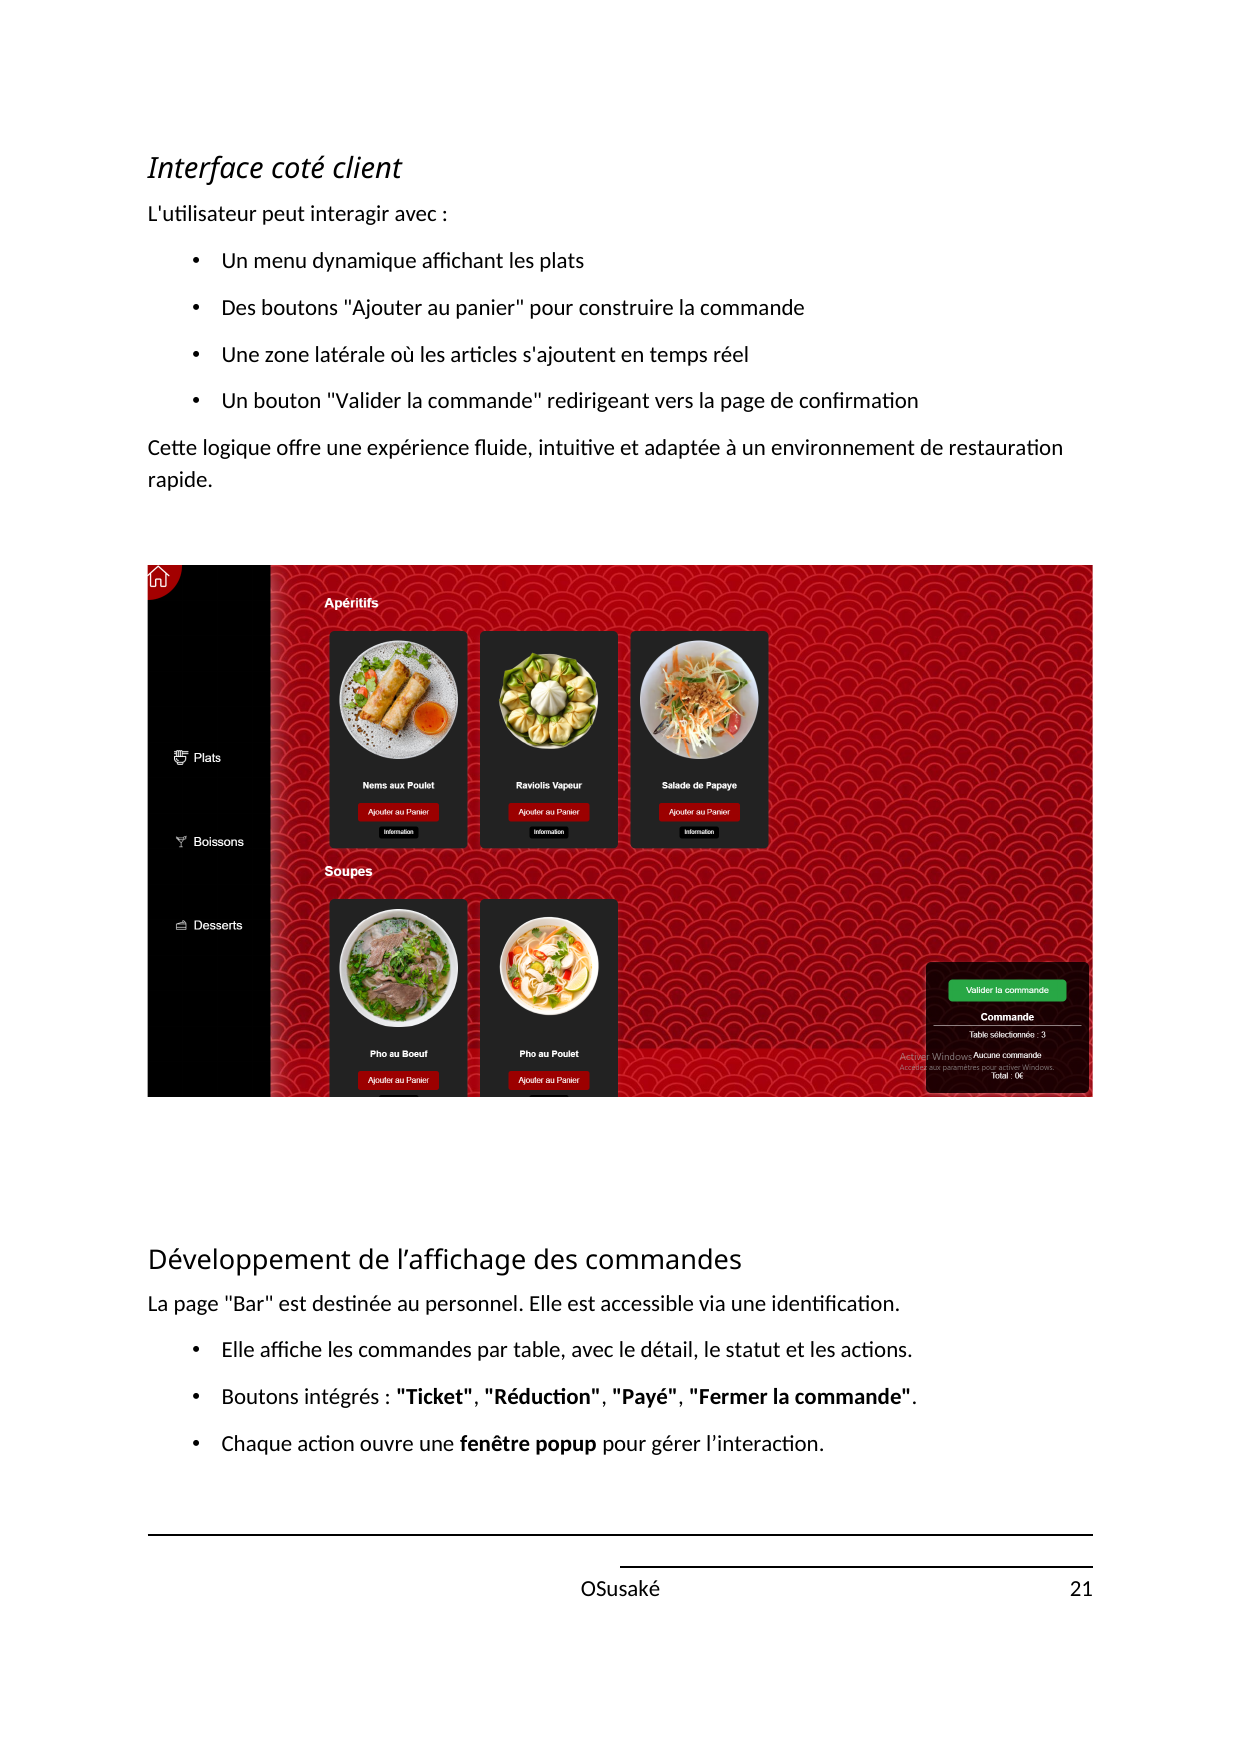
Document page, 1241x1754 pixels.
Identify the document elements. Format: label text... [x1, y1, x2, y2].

list Un bouton "Valider la commande" redirigeant vers la page de confirmation [192, 387, 1093, 414]
list Des boutons "Ajouter au panier" pour construire la commande [192, 293, 1093, 321]
list Chaque action ouvre une fenêtre popup pour gérer l’interaction. [192, 1429, 1093, 1457]
text Cette logique offre une expérience fluide, intuitive et adaptée à un environnement de restauration rapide. [148, 433, 1093, 493]
list Une zone latérale où les articles s'ajoutent en temps réel [192, 340, 1093, 368]
picture [147, 565, 1093, 1097]
subtitle Développement de l’affichage des commandes [148, 1240, 1093, 1277]
text La page "Bar" est destinée au personnel. Elle est accessible via une identification. [148, 1289, 1093, 1317]
list Elle affiche les commandes par table, avec le détail, le statut et les actions. [192, 1336, 1093, 1364]
list Un menu dynamique affichant les plats [192, 246, 1093, 274]
subtitle Interface coté client [148, 148, 1093, 187]
text L'utilisateur peut interagir avec : [148, 199, 1093, 227]
list Boutons intégrés : "Ticket", "Réduction", "Payé", "Fermer la commande". [192, 1382, 1093, 1410]
